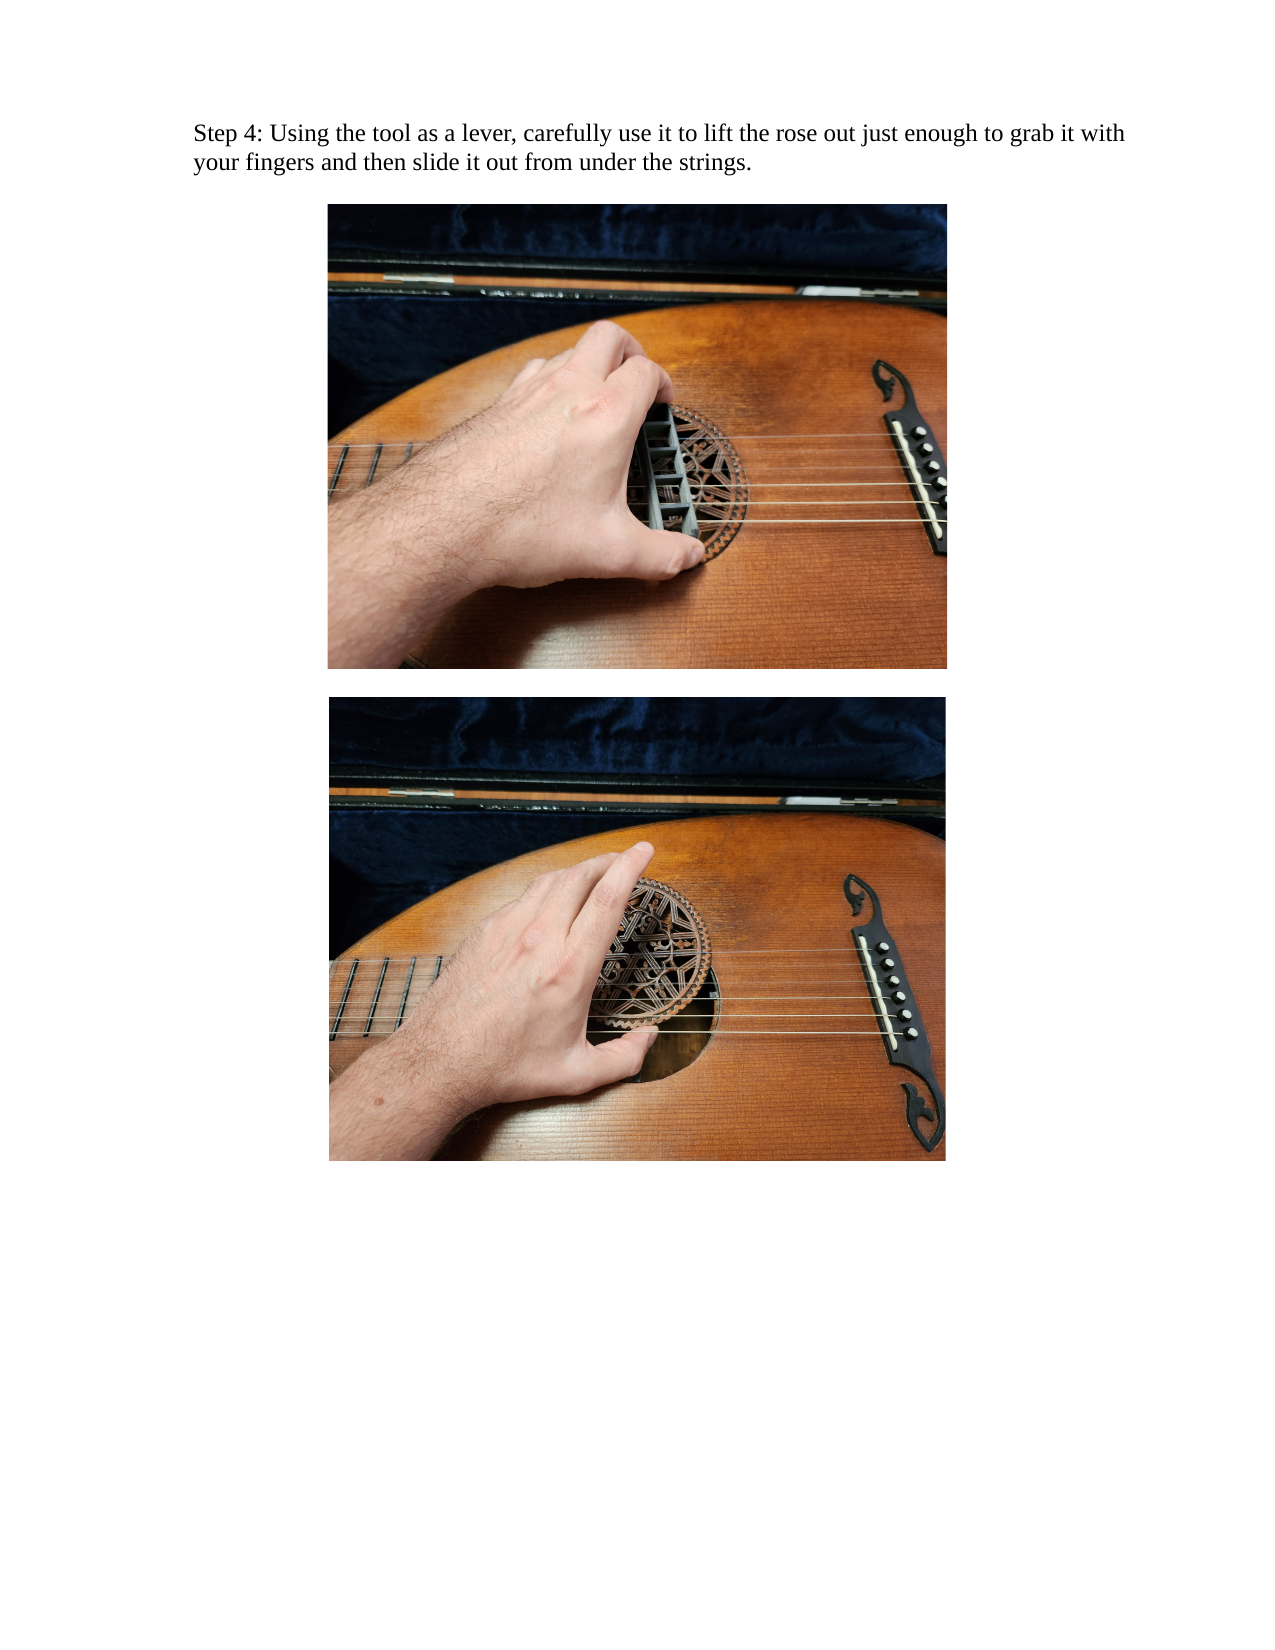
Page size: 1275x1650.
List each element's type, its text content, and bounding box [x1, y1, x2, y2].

picture [329, 697, 946, 1161]
picture [327, 204, 948, 669]
text Step 4: Using the tool as a lever, carefully use it to lift the rose out just enough to grab it with your fingers and then slide it out from under the strings. [193, 118, 1157, 176]
